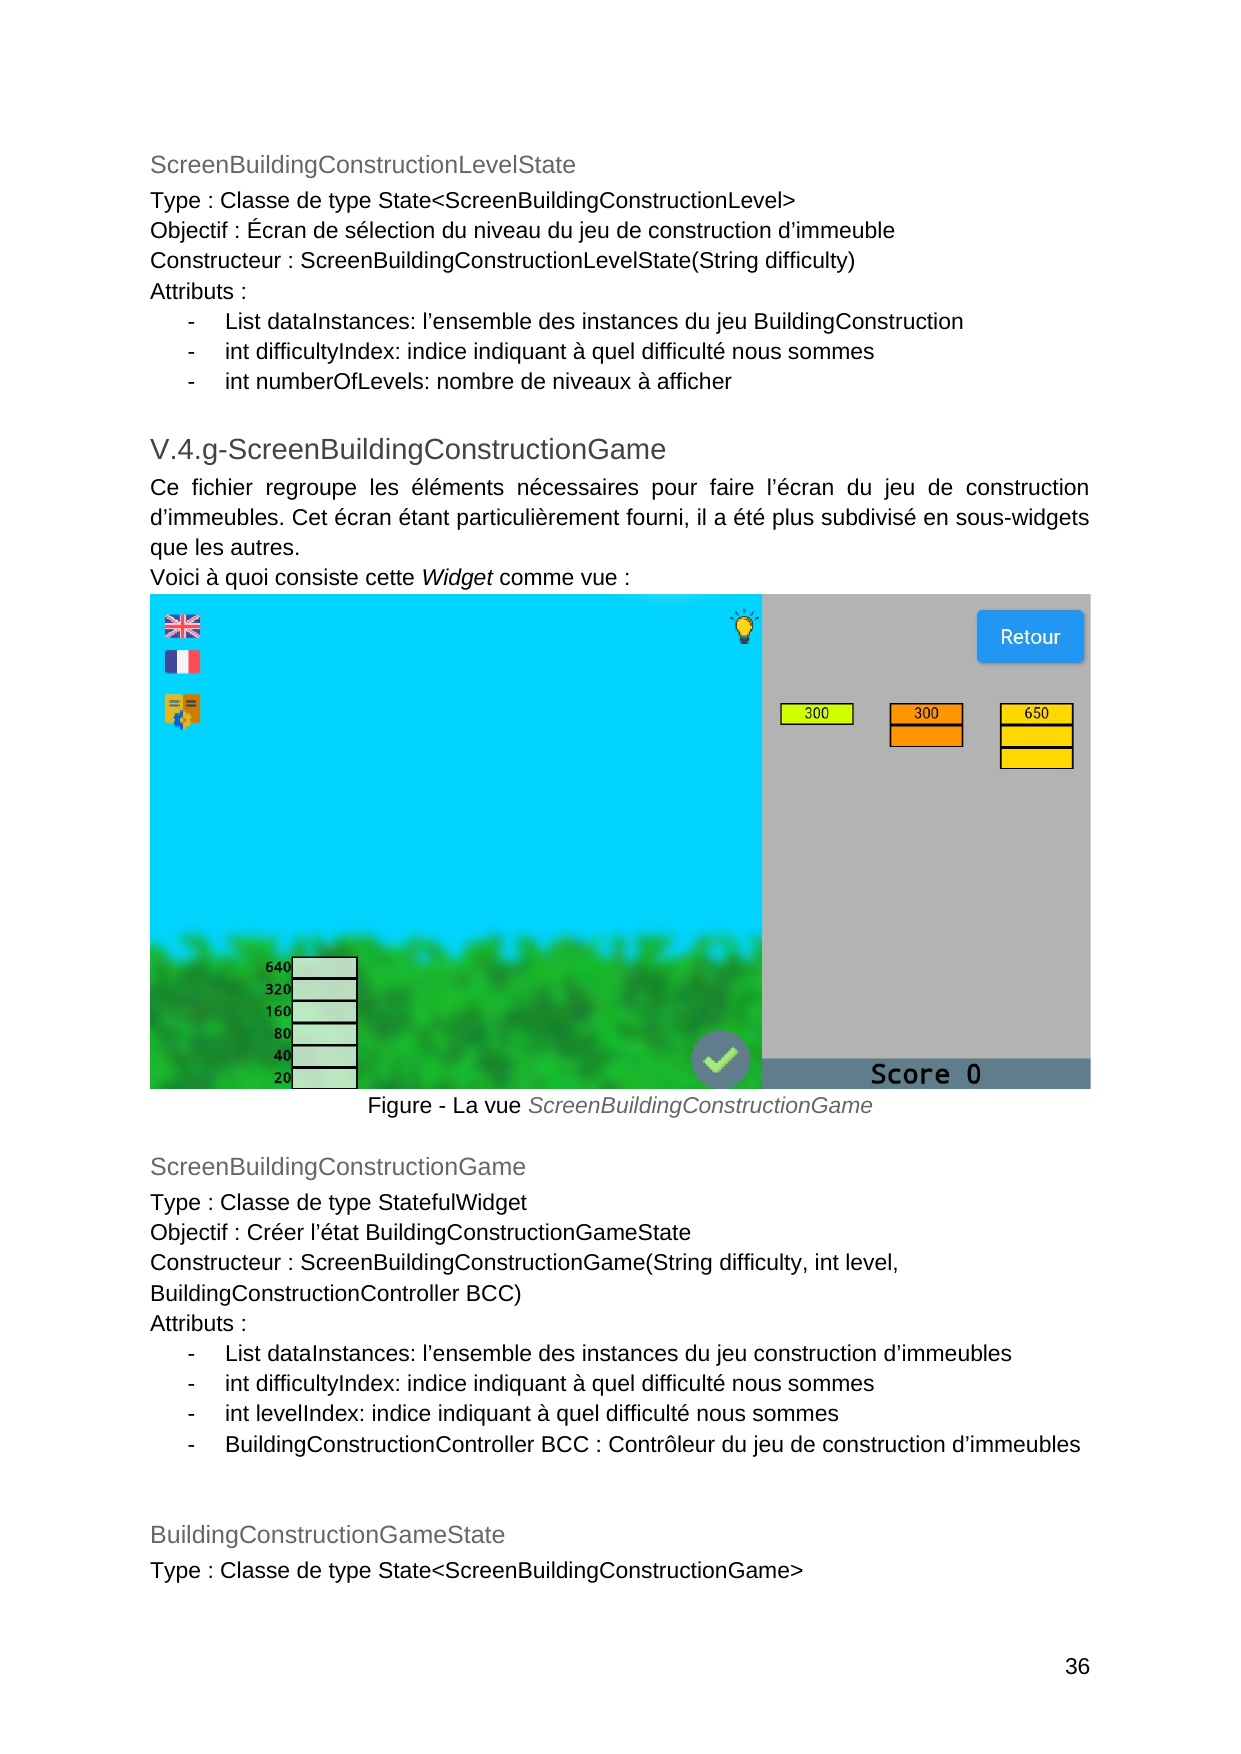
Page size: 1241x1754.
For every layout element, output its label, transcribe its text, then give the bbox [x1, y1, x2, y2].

text Figure - La vue ScreenBuildingConstructionGame [150, 1092, 1090, 1119]
text Constructeur : ScreenBuildingConstructionGame(String difficulty, int level, BuildingConstructionController BCC) [150, 1249, 1090, 1306]
list int levelIndex: indice indiquant à quel difficulté nous sommes [187, 1400, 1090, 1427]
list int numberOfLevels: nombre de niveaux à afficher [187, 368, 1090, 395]
picture [150, 594, 1091, 1089]
subtitle V.4.g-ScreenBuildingConstructionGame [150, 432, 1090, 465]
subtitle ScreenBuildingConstructionGame [150, 1152, 1090, 1181]
text Type : Classe de type State<ScreenBuildingConstructionLevel> [150, 187, 1090, 213]
subtitle ScreenBuildingConstructionLevelState [150, 150, 1090, 179]
list int difficultyIndex: indice indiquant à quel difficulté nous sommes [187, 338, 1090, 364]
text Type : Classe de type StatefulWidget [150, 1189, 1090, 1215]
text Voici à quoi consiste cette Widget comme vue : [150, 564, 1090, 591]
list List dataInstances: l’ensemble des instances du jeu BuildingConstruction [187, 308, 1090, 334]
text Attributs : [150, 1310, 1090, 1336]
list List dataInstances: l’ensemble des instances du jeu construction d’immeubles [187, 1340, 1090, 1366]
list int difficultyIndex: indice indiquant à quel difficulté nous sommes [187, 1370, 1090, 1397]
subtitle BuildingConstructionGameState [150, 1520, 1090, 1549]
text Attributs : [150, 278, 1090, 304]
text Objectif : Écran de sélection du niveau du jeu de construction d’immeuble [150, 217, 1090, 244]
text Objectif : Créer l’état BuildingConstructionGameState [150, 1219, 1090, 1246]
list BuildingConstructionController BCC : Contrôleur du jeu de construction d’immeubles [187, 1431, 1090, 1457]
text Constructeur : ScreenBuildingConstructionLevelState(String difficulty) [150, 247, 1090, 274]
text Ce fichier regroupe les éléments nécessaires pour faire l’écran du jeu de construction d’immeubles. Cet écran étant particulièrement fourni, il a été plus subdivisé en sous-widgets que les autres. [150, 474, 1090, 561]
text Type : Classe de type State<ScreenBuildingConstructionGame> [150, 1557, 1090, 1584]
